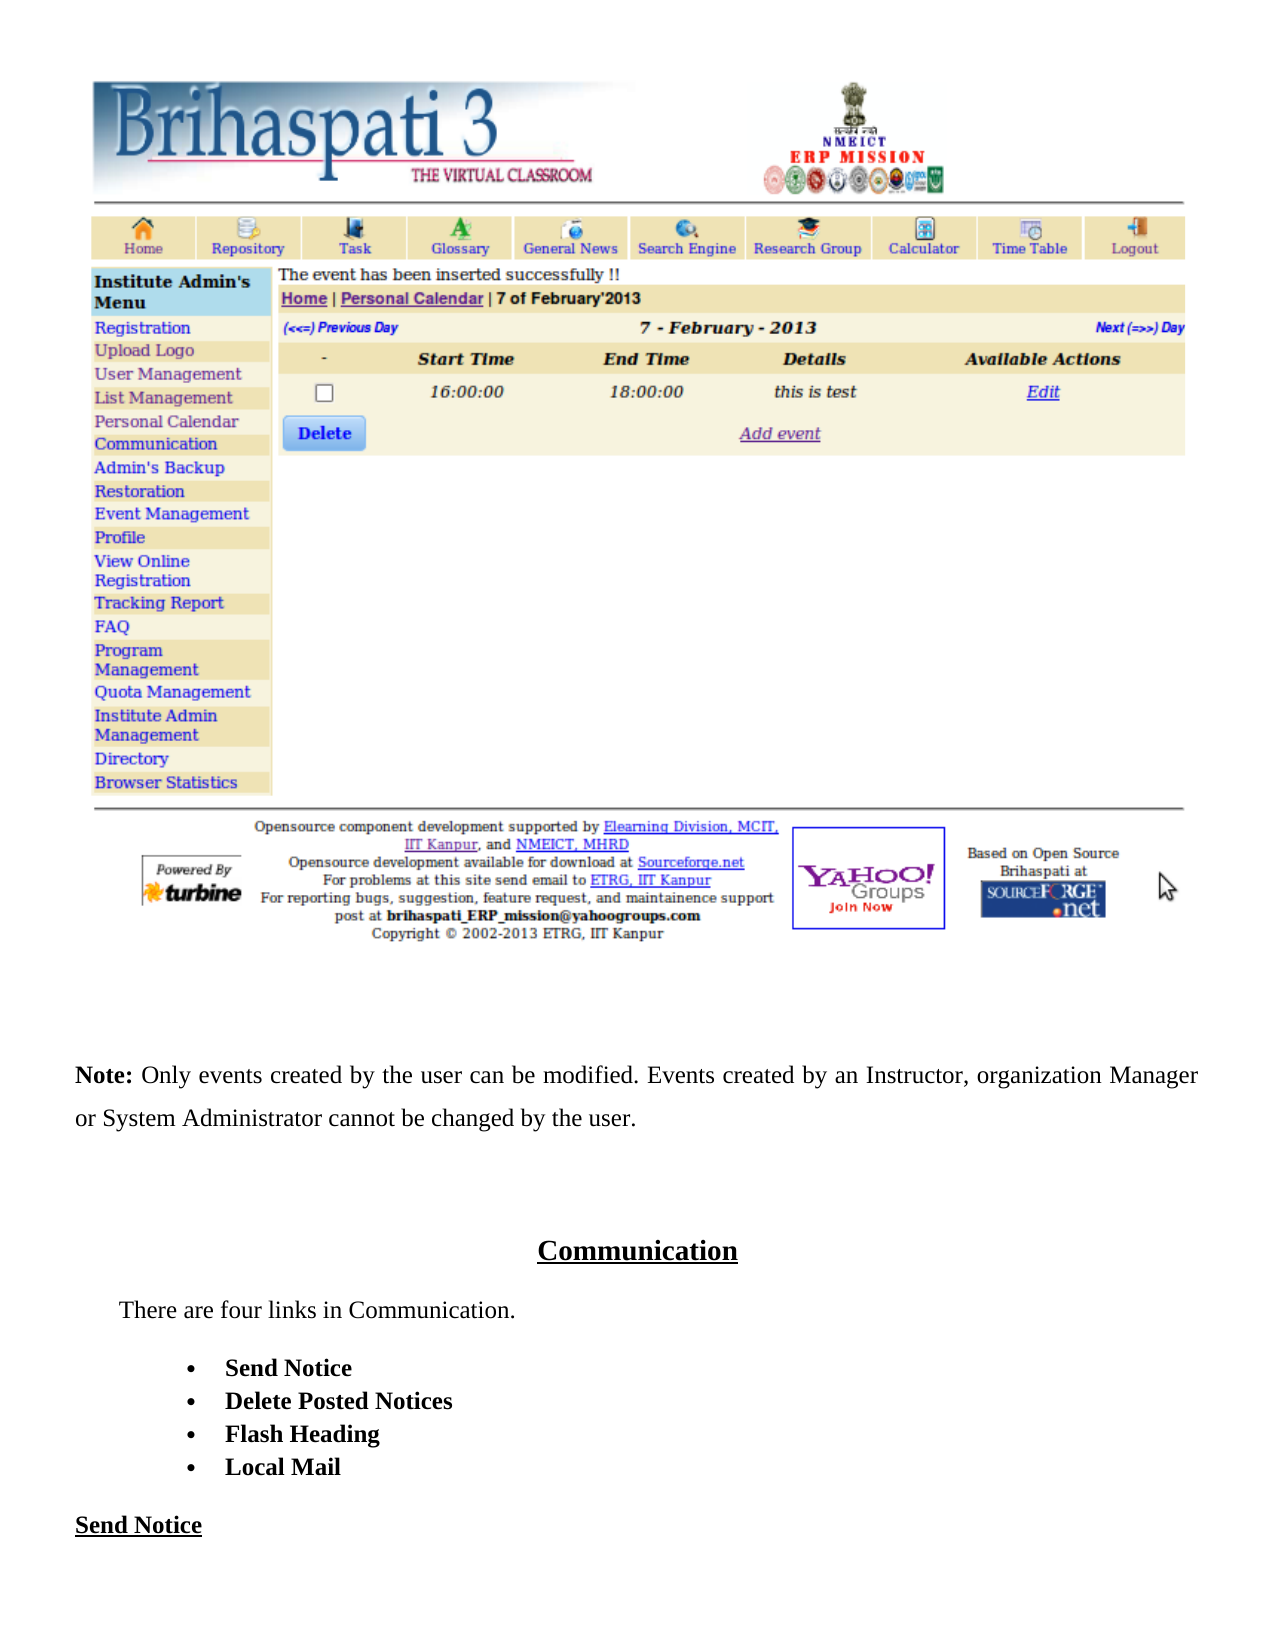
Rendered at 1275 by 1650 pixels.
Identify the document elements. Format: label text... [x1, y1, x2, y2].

list Local Mail [187, 1452, 1200, 1481]
list Flash Heading [187, 1419, 1200, 1448]
list Delete Posted Notices [187, 1386, 1200, 1415]
text There are four links in Communication. [75, 1296, 1200, 1324]
text Send Notice [75, 1510, 1200, 1539]
text Communication [75, 1233, 1200, 1266]
text Note: Only events created by the user can be modified. Events created by an Instructor, organization Manager or System Administrator cannot be changed by the user. [75, 1060, 1200, 1132]
picture [90, 75, 1186, 946]
list Send Notice [187, 1353, 1200, 1382]
